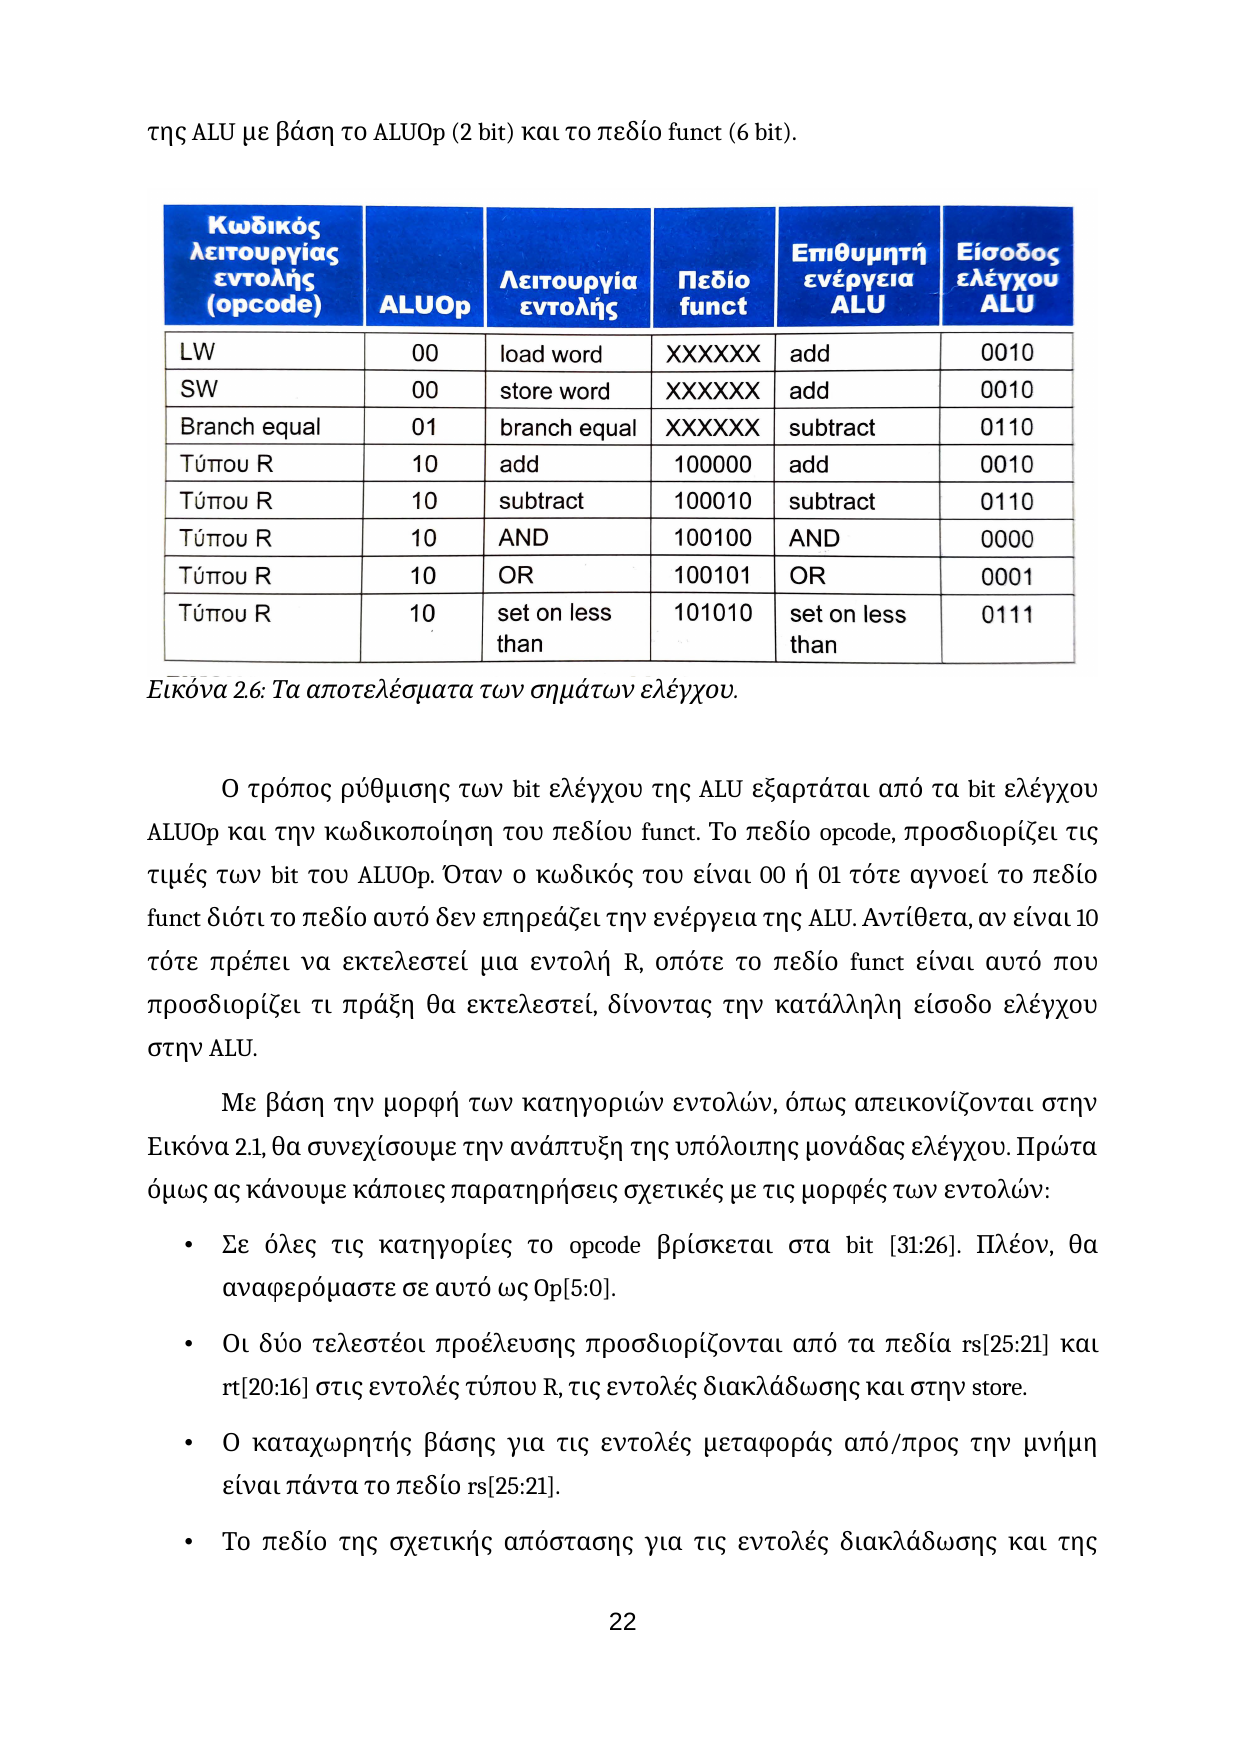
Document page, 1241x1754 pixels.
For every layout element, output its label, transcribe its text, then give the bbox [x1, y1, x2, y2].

text Εικόνα 2.6: Τα αποτελέσματα των σημάτων ελέγχου. [147, 677, 1098, 705]
list Το πεδίο της σχετικής απόστασης για τις εντολές διακλάδωσης και της [184, 1527, 1098, 1556]
list Ο καταχωρητής βάσης για τις εντολές μεταφοράς από/προς την μνήμη είναι πάντα το πεδίο rs[25:21]. [184, 1429, 1098, 1501]
list Οι δύο τελεστέοι προέλευσης προσδιορίζονται από τα πεδία rs[25:21] και rt[20:16] στις εντολές τύπου R, τις εντολές διακλάδωσης και στην store. [184, 1330, 1098, 1402]
text της ALU με βάση το ALUOp (2 bit) και το πεδίο funct (6 bit). [147, 118, 1098, 147]
text Ο τρόπος ρύθμισης των bit ελέγχου της ALU εξαρτάται από τα bit ελέγχου ALUOp και την κωδικοποίηση του πεδίου funct. Το πεδίο opcode, προσδιορίζει τις τιμές των bit του ALUOp. Όταν ο κωδικός του είναι 00 ή 01 τότε αγνοεί το πεδίο funct διότι το πεδίο αυτό δεν επηρεάζει την ενέργεια της ALU. Αντίθετα, αν είναι 10 τότε πρέπει να εκτελεστεί μια εντολή R, οπότε το πεδίο funct είναι αυτό που προσδιορίζει τι πράξη θα εκτελεστεί, δίνοντας την κατάλληλη είσοδο ελέγχου στην ALU. [147, 775, 1098, 1062]
list Σε όλες τις κατηγορίες το opcode βρίσκεται στα bit [31:26]. Πλέον, θα αναφερόμαστε σε αυτό ως Op[5:0]. [184, 1231, 1098, 1303]
picture [146, 188, 1099, 677]
text Με βάση την μορφή των κατηγοριών εντολών, όπως απεικονίζονται στην Εικόνα 2.1, θα συνεχίσουμε την ανάπτυξη της υπόλοιπης μονάδας ελέγχου. Πρώτα όμως ας κάνουμε κάποιες παρατηρήσεις σχετικές με τις μορφές των εντολών: [147, 1089, 1098, 1204]
